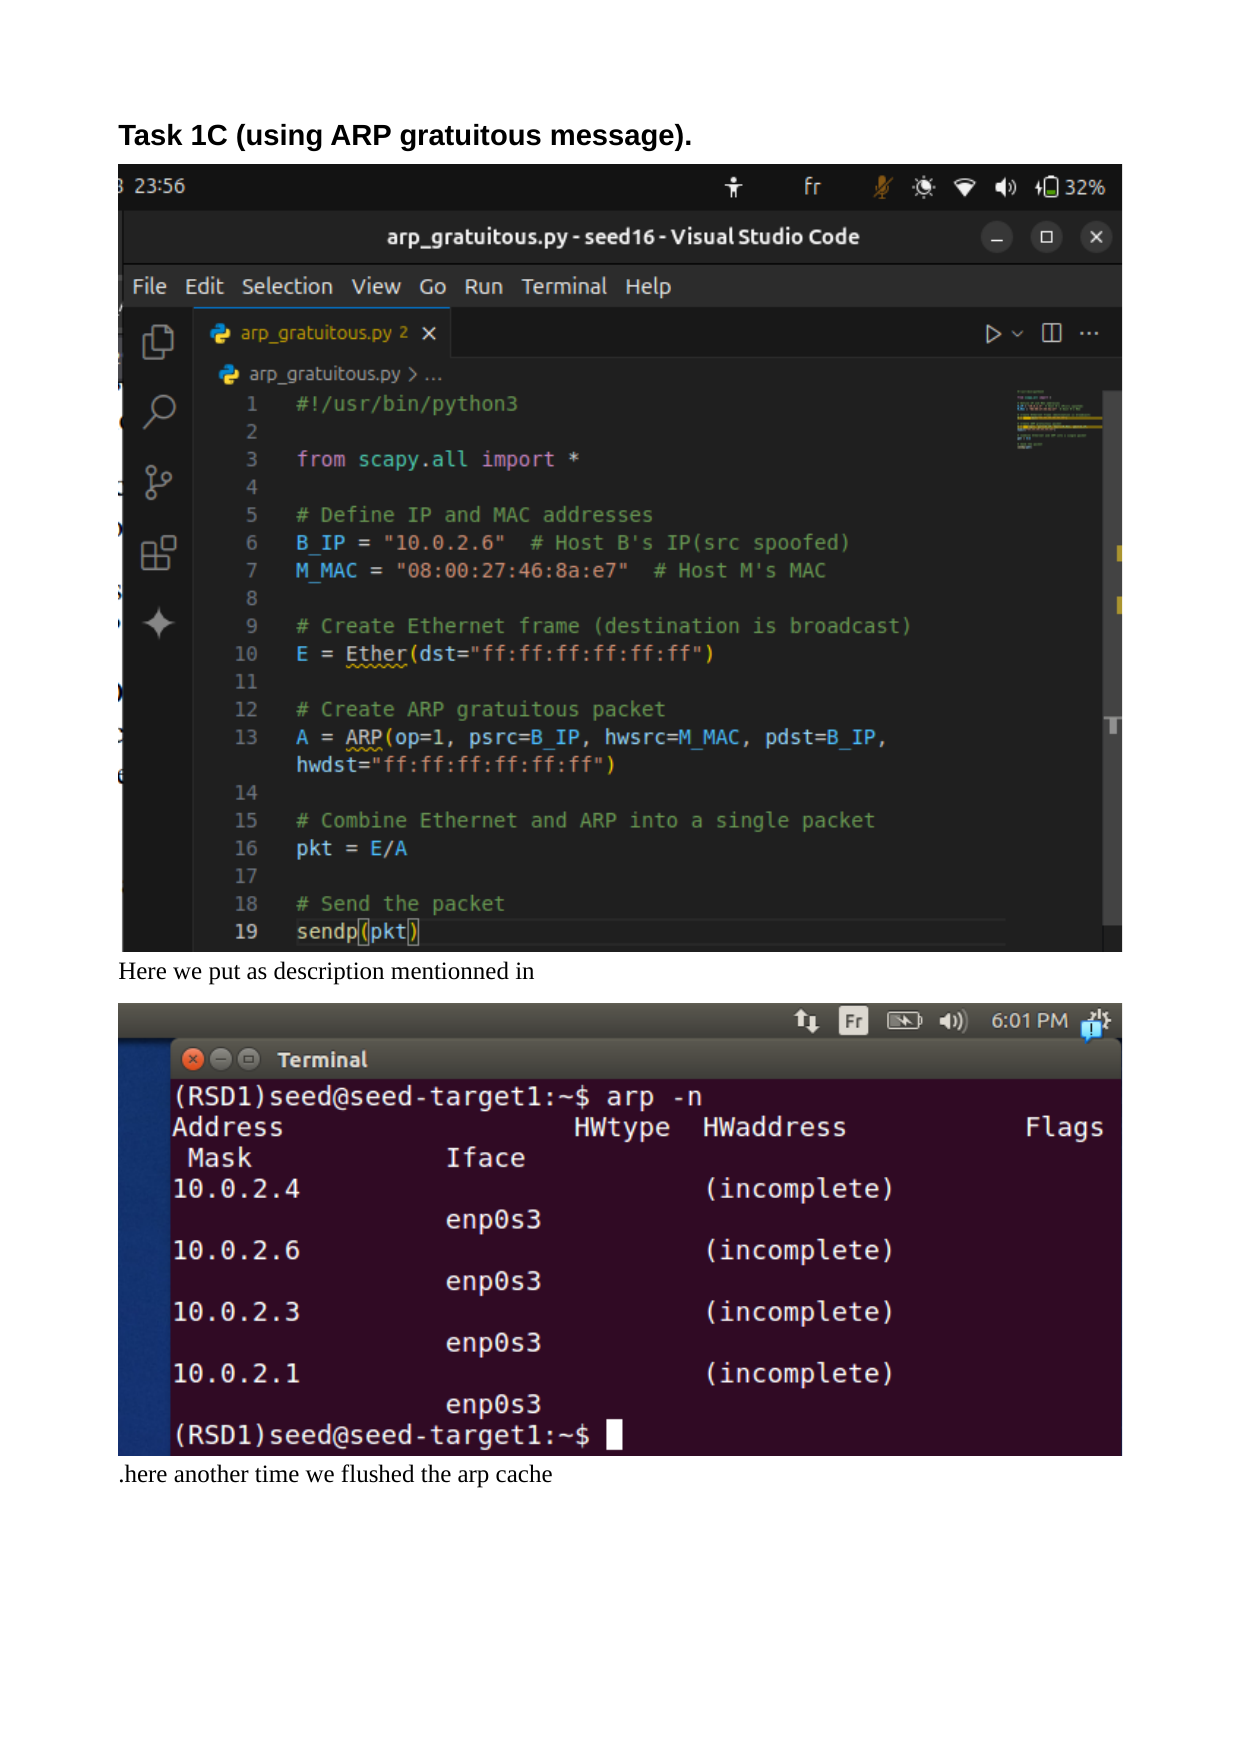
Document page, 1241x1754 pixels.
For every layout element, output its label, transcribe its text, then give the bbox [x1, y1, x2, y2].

picture [118, 1003, 1123, 1456]
text .here another time we flushed the arp cache [118, 1456, 1122, 1488]
subtitle Task 1C (using ARP gratuitous message). [118, 118, 1122, 152]
text Here we put as description mentionned in [118, 952, 1122, 985]
picture [118, 164, 1123, 952]
